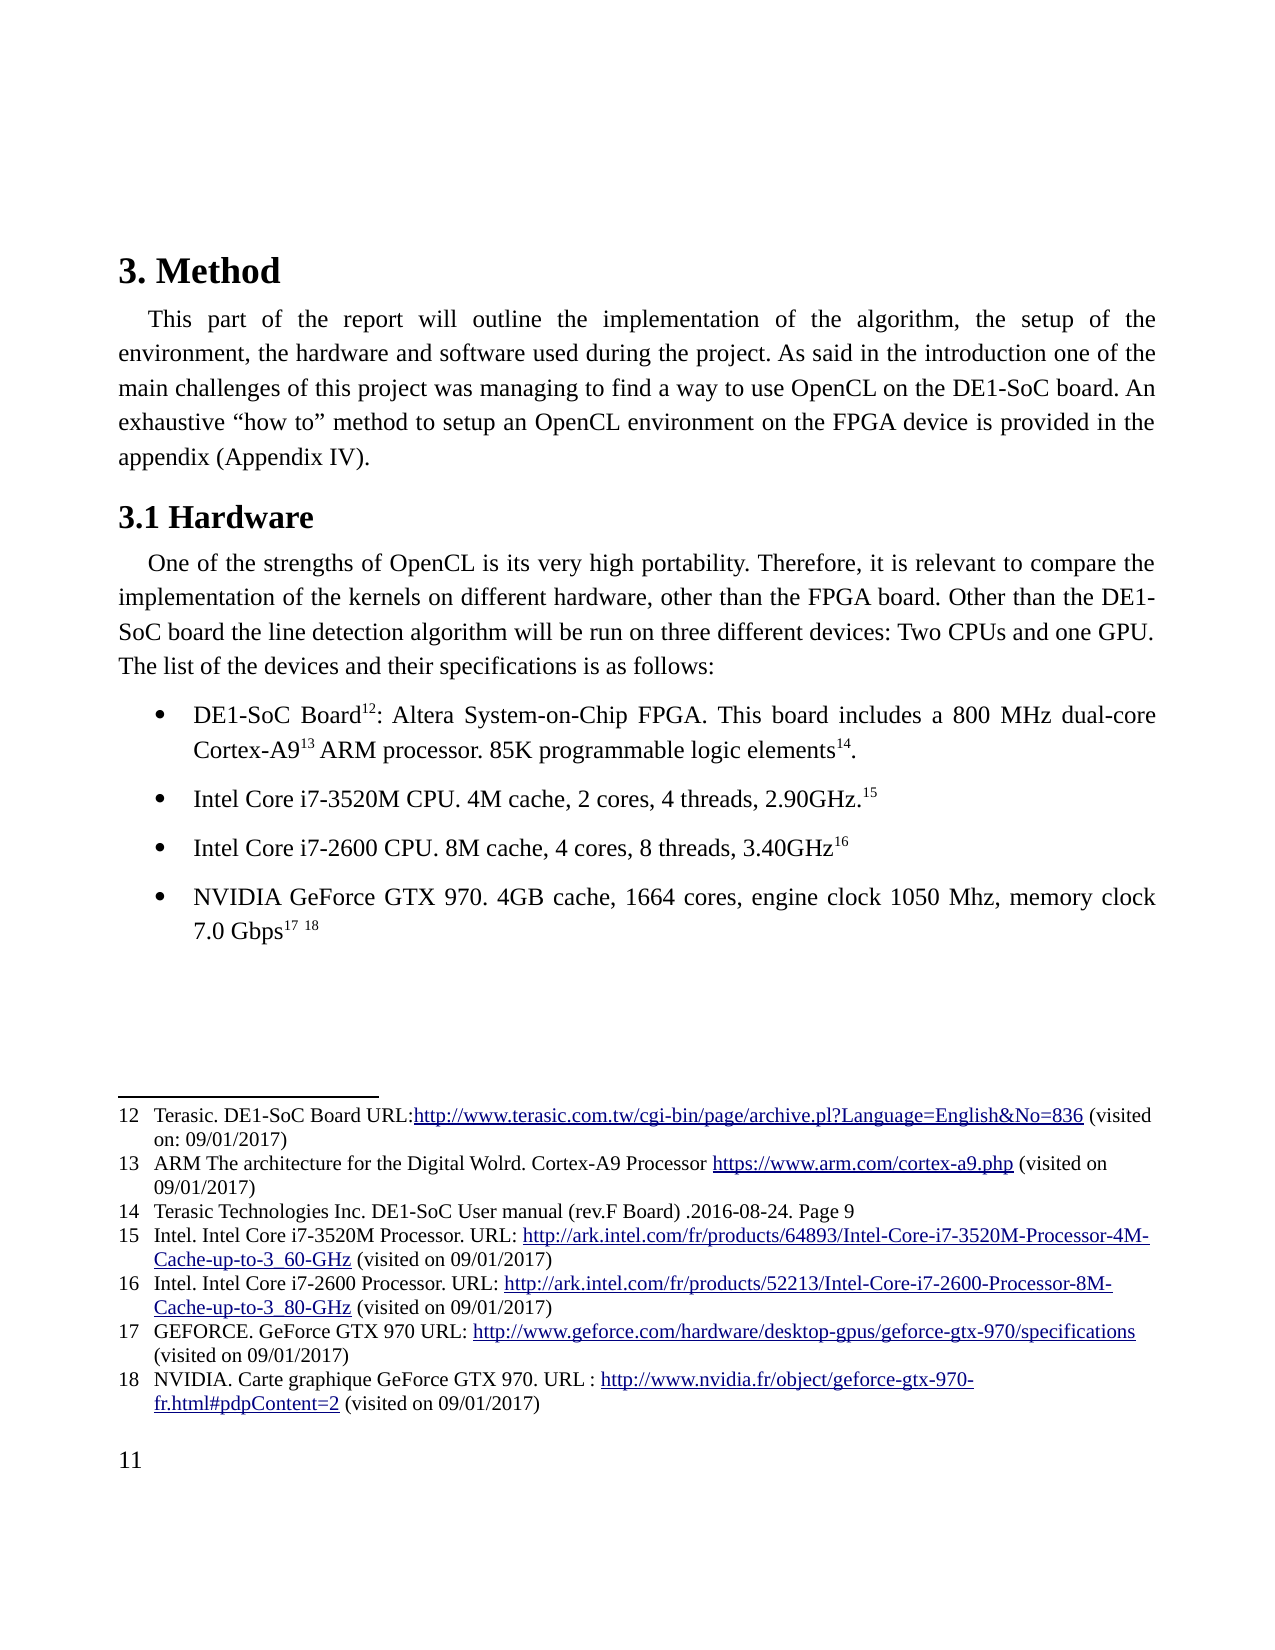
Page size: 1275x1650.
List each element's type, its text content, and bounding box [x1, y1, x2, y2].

list Terasic Technologies Inc. DE1-SoC User manual (rev.F Board) .2016-08-24. Page 9 [118, 1199, 1157, 1223]
subtitle 3.1 Hardware [118, 497, 1157, 535]
list ARM The architecture for the Digital Wolrd. Cortex-A9 Processor https://www.arm.com/cortex-a9.php (visited on 09/01/2017) [118, 1151, 1157, 1199]
subtitle 3. Method [118, 248, 1157, 291]
list NVIDIA GeForce GTX 970. 4GB cache, 1664 cores, engine clock 1050 Mhz, memory clock 7.0 Gbps [156, 882, 1157, 945]
list Intel Core i7-3520M CPU. 4M cache, 2 cores, 4 threads, 2.90GHz. [156, 784, 1157, 813]
list GEFORCE. GeForce GTX 970 URL: http://www.geforce.com/hardware/desktop-gpus/geforce-gtx-970/specifications (visited on 09/01/2017) [118, 1319, 1157, 1367]
list NVIDIA. Carte graphique GeForce GTX 970. URL : http://www.nvidia.fr/object/geforce-gtx-970-fr.html#pdpContent=2 (visited on 09/01/2017) [118, 1367, 1157, 1415]
list Intel. Intel Core i7-2600 Processor. URL: http://ark.intel.com/fr/products/52213/Intel-Core-i7-2600-Processor-8M-Cache-up-to-3_80-GHz (visited on 09/01/2017) [118, 1271, 1157, 1319]
list DE1-SoC Board: Altera System-on-Chip FPGA. This board includes a 800 MHz dual-core Cortex-A9 ARM processor. 85K programmable logic elements. [156, 700, 1157, 763]
text One of the strengths of OpenCL is its very high portability. Therefore, it is relevant to compare the implementation of the kernels on different hardware, other than the FPGA board. Other than the DE1-SoC board the line detection algorithm will be run on three different devices: Two CPUs and one GPU. The list of the devices and their specifications is as follows: [118, 548, 1157, 680]
list Terasic. DE1-SoC Board URL:http://www.terasic.com.tw/cgi-bin/page/archive.pl?Language=English&No=836 (visited on: 09/01/2017) [118, 1103, 1157, 1151]
list Intel. Intel Core i7-3520M Processor. URL: http://ark.intel.com/fr/products/64893/Intel-Core-i7-3520M-Processor-4M-Cache-up-to-3_60-GHz (visited on 09/01/2017) [118, 1223, 1157, 1271]
text This part of the report will outline the implementation of the algorithm, the setup of the environment, the hardware and software used during the project. As said in the introduction one of the main challenges of this project was managing to find a way to use OpenCL on the DE1-SoC board. An exhaustive “how to” method to setup an OpenCL environment on the FPGA device is provided in the appendix (Appendix IV). [118, 304, 1157, 470]
list Intel Core i7-2600 CPU. 8M cache, 4 cores, 8 threads, 3.40GHz [156, 833, 1157, 862]
